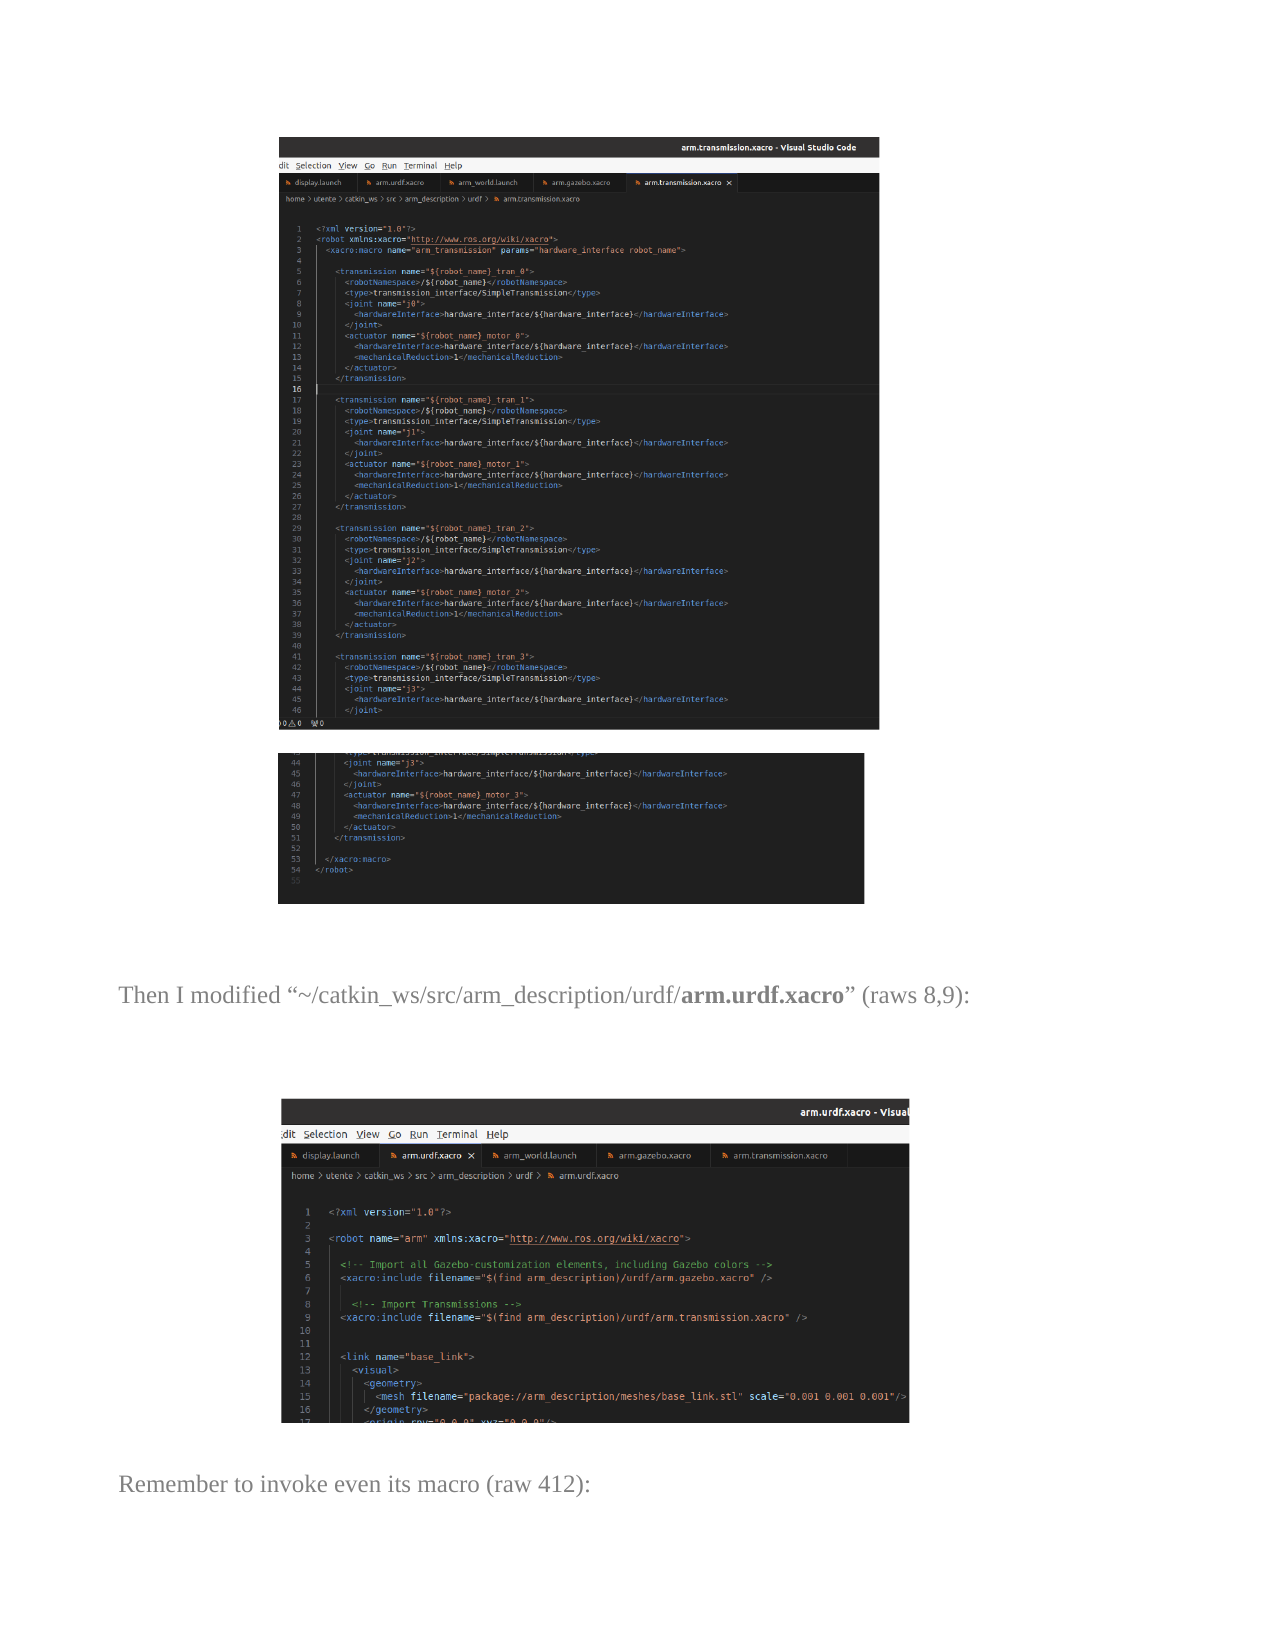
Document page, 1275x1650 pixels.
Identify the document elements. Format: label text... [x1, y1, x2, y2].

picture [279, 137, 397, 730]
picture [278, 753, 384, 887]
text Remember to invoke even its macro (raw 412): [118, 1469, 1157, 1498]
text Then I modified “~/catkin_ws/src/arm_description/urdf/arm.urdf.xacro” (raws 8,9): [118, 981, 1157, 1009]
